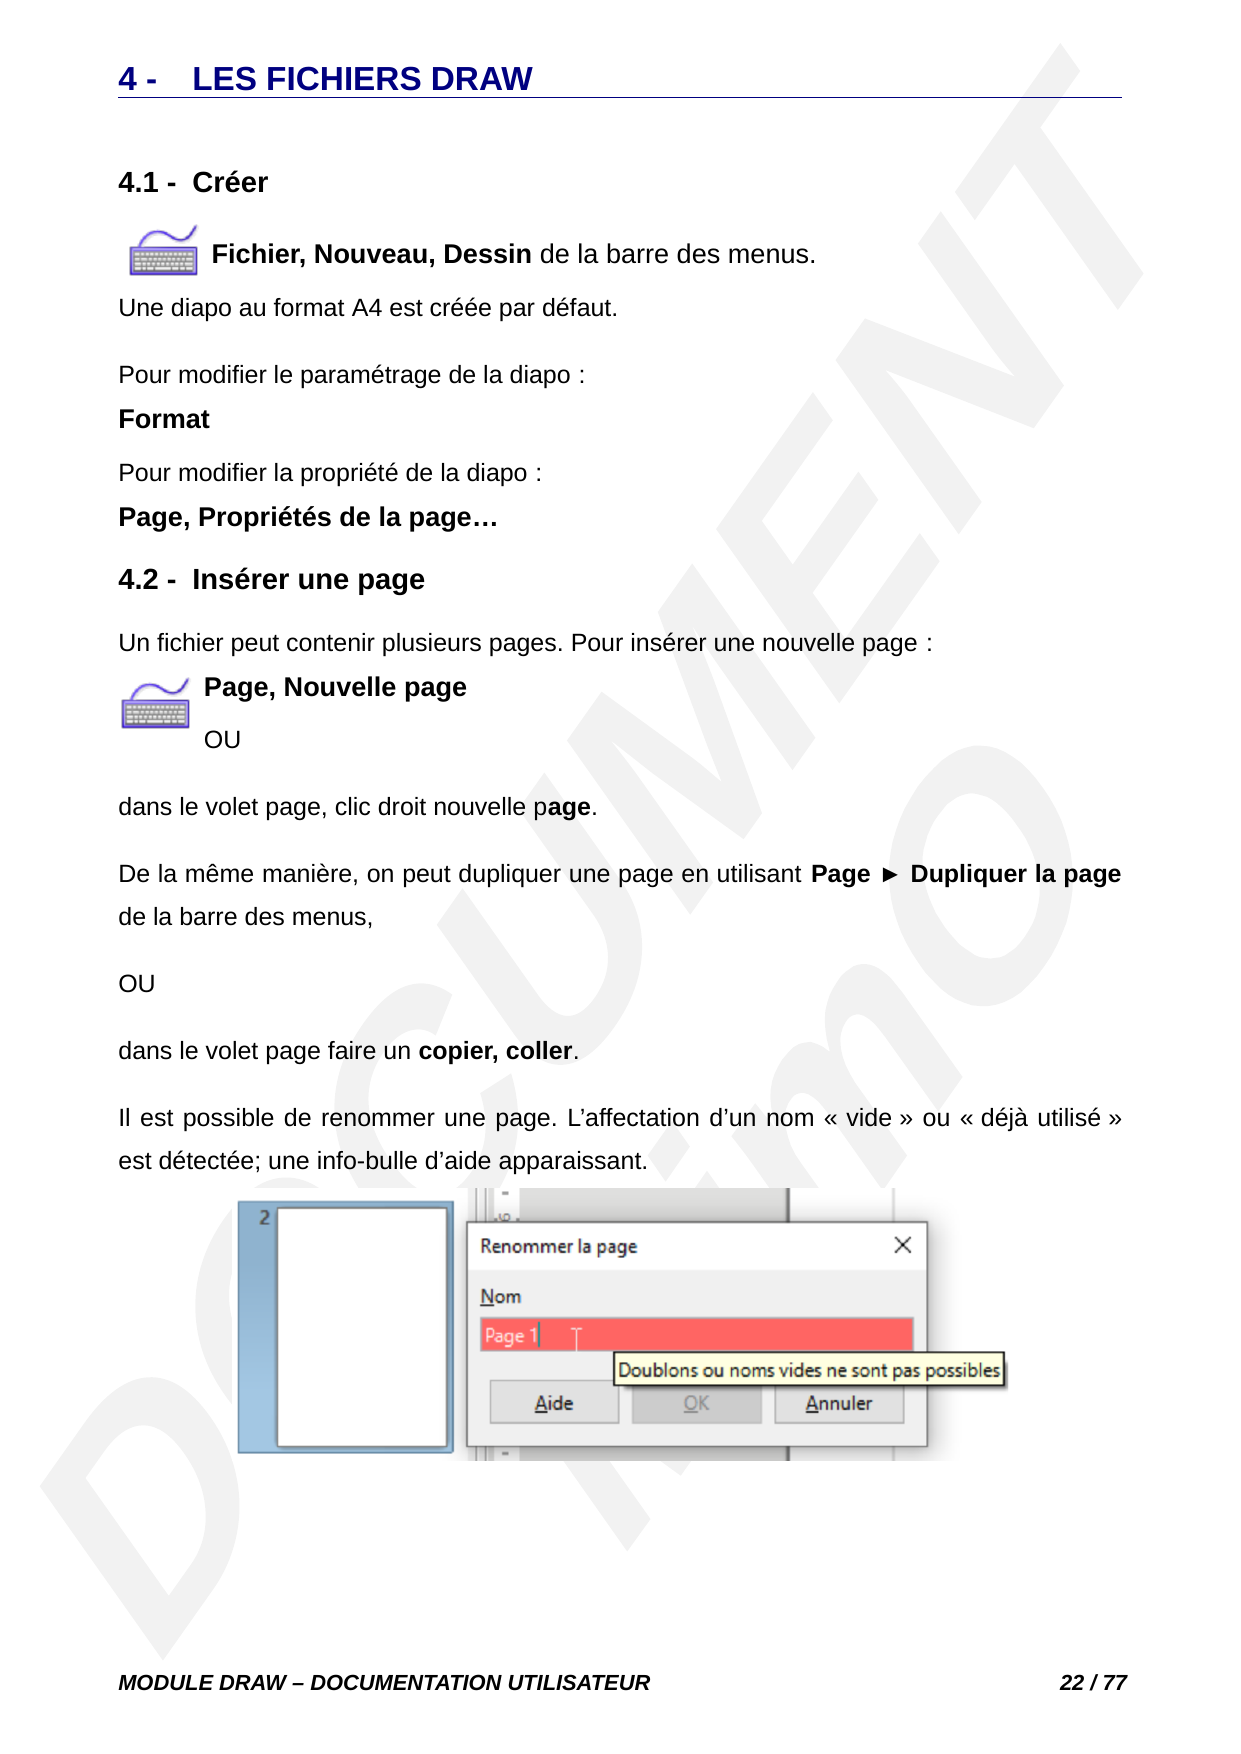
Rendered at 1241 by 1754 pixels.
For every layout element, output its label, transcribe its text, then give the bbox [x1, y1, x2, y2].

subtitle Les fichiers Draw [118, 59, 1122, 97]
text OU [118, 969, 1122, 998]
subtitle Créer [118, 166, 1122, 199]
subtitle Insérer une page [118, 562, 1122, 596]
text De la même manière, on peut dupliquer une page en utilisant Page ► Dupliquer la page de la barre des menus, [118, 859, 1122, 931]
text Fichier, Nouveau, Dessin de la barre des menus. [200, 238, 1122, 270]
text dans le volet page, clic droit nouvelle page. [118, 792, 1122, 821]
text Pour modifier le paramétrage de la diapo : [118, 360, 1122, 389]
picture [117, 666, 192, 742]
picture [232, 1188, 1009, 1461]
picture [125, 213, 200, 289]
text Un fichier peut contenir plusieurs pages. Pour insérer une nouvelle page : [118, 627, 1122, 656]
text Il est possible de renommer une page. L’affectation d’un nom « vide » ou « déjà utilisé » est détectée; une info-bulle d’aide apparaissant. [118, 1102, 1122, 1174]
text dans le volet page faire un copier, coller. [118, 1036, 1122, 1064]
text Page, Propriétés de la page… [118, 501, 1122, 533]
text OU [118, 726, 1122, 754]
text Page, Nouvelle page [192, 671, 1122, 702]
text Une diapo au format A4 est créée par défaut. [118, 293, 1122, 322]
text Format [118, 403, 1122, 434]
text Pour modifier la propriété de la diapo : [118, 458, 1122, 487]
